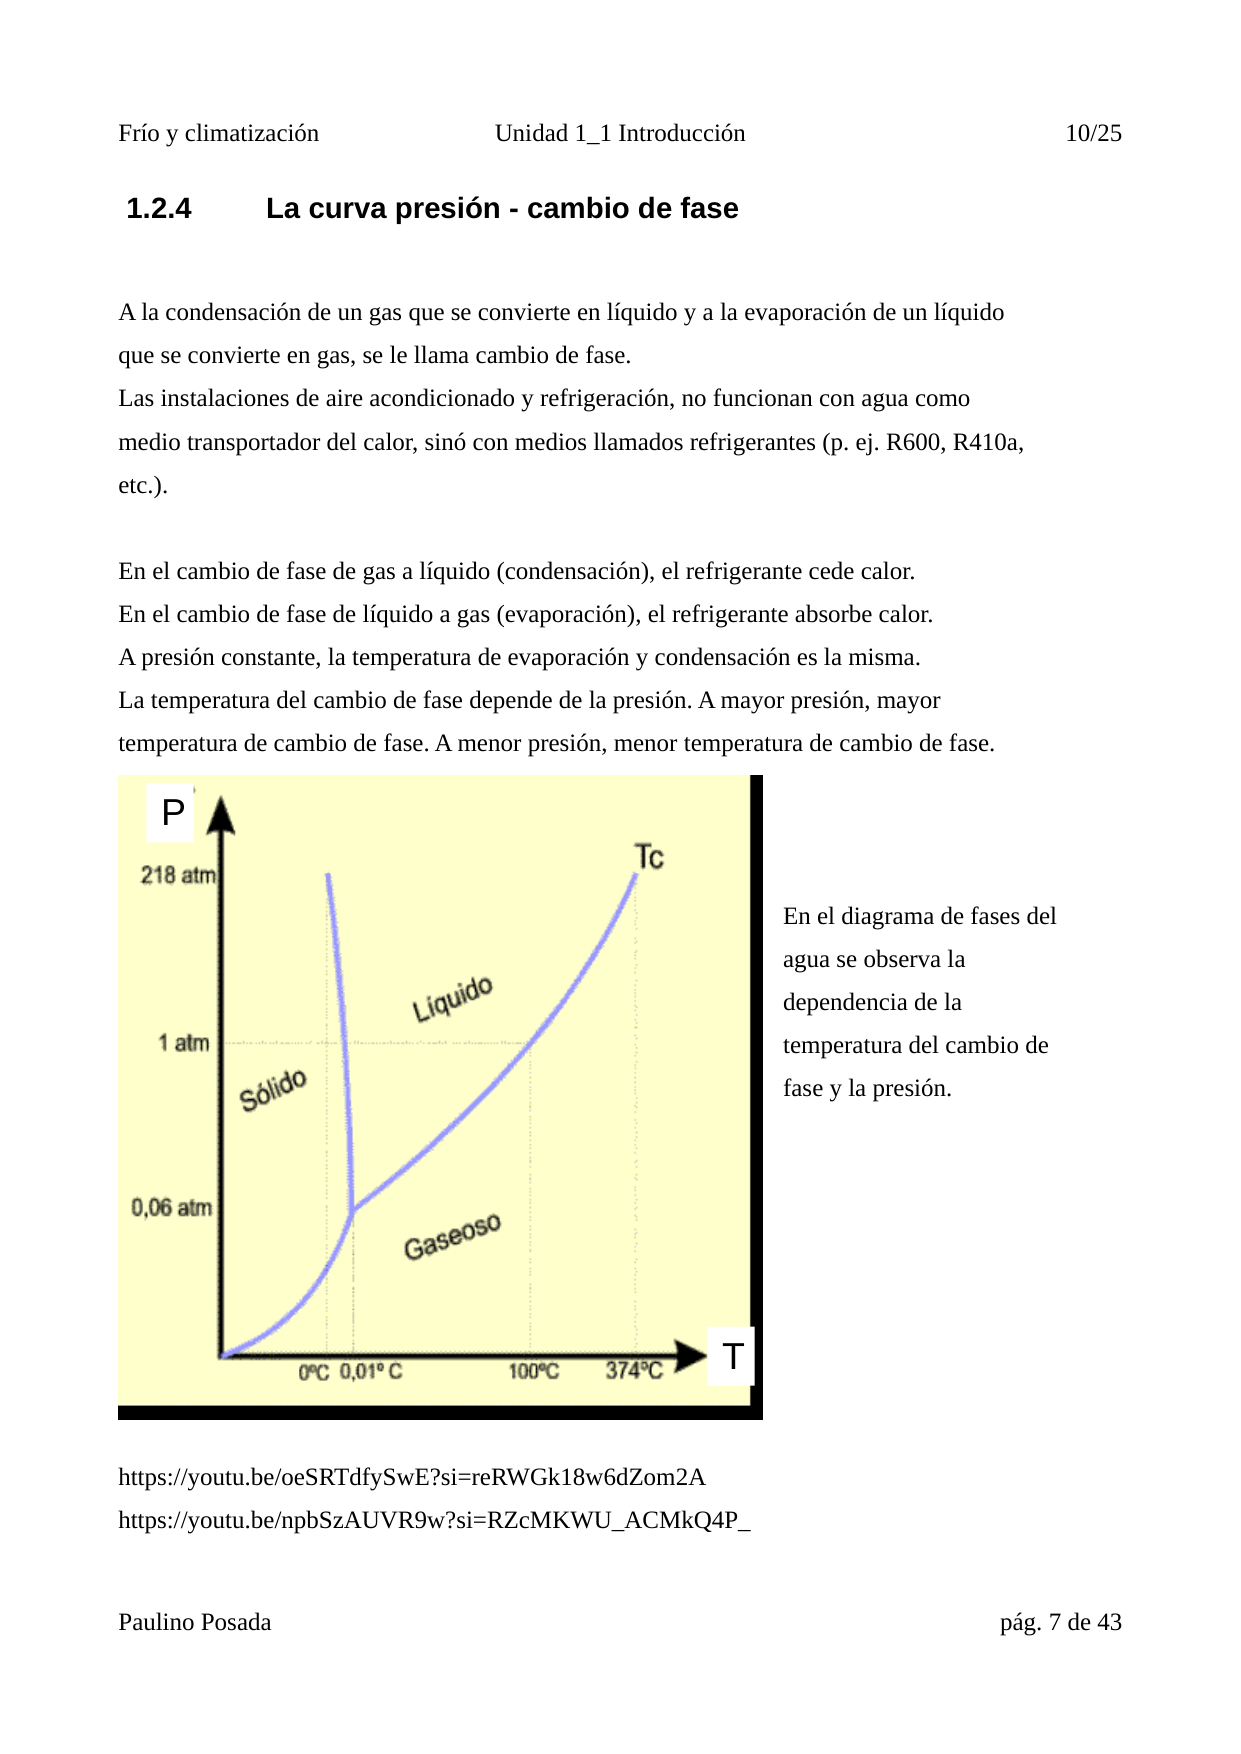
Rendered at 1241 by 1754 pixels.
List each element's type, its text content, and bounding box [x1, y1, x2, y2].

text A la condensación de un gas que se convierte en líquido y a la evaporación de un líquido [118, 297, 1122, 326]
text https://youtu.be/oeSRTdfySwE?si=reRWGk18w6dZom2A [118, 1462, 1122, 1490]
text agua se observa la [763, 944, 1122, 973]
text etc.). [118, 470, 1122, 498]
text En el diagrama de fases del [763, 901, 1122, 930]
text dependencia de la [763, 987, 1122, 1016]
text temperatura de cambio de fase. A menor presión, menor temperatura de cambio de fase. [118, 728, 1122, 757]
text En el cambio de fase de líquido a gas (evaporación), el refrigerante absorbe calor. [118, 599, 1122, 628]
text A presión constante, la temperatura de evaporación y condensación es la misma. [118, 642, 1122, 671]
text que se convierte en gas, se le llama cambio de fase. [118, 340, 1122, 369]
text temperatura del cambio de [763, 1030, 1122, 1059]
text fase y la presión. [763, 1073, 1122, 1102]
text https://youtu.be/npbSzAUVR9w?si=RZcMKWU_ACMkQ4P_ [118, 1505, 1122, 1533]
text medio transportador del calor, sinó con medios llamados refrigerantes (p. ej. R600, R410a, [118, 427, 1122, 455]
text La temperatura del cambio de fase depende de la presión. A mayor presión, mayor [118, 685, 1122, 714]
subtitle La curva presión - cambio de fase [118, 191, 1122, 225]
text Las instalaciones de aire acondicionado y refrigeración, no funcionan con agua como [118, 383, 1122, 412]
text En el cambio de fase de gas a líquido (condensación), el refrigerante cede calor. [118, 556, 1122, 585]
picture [118, 775, 763, 1420]
